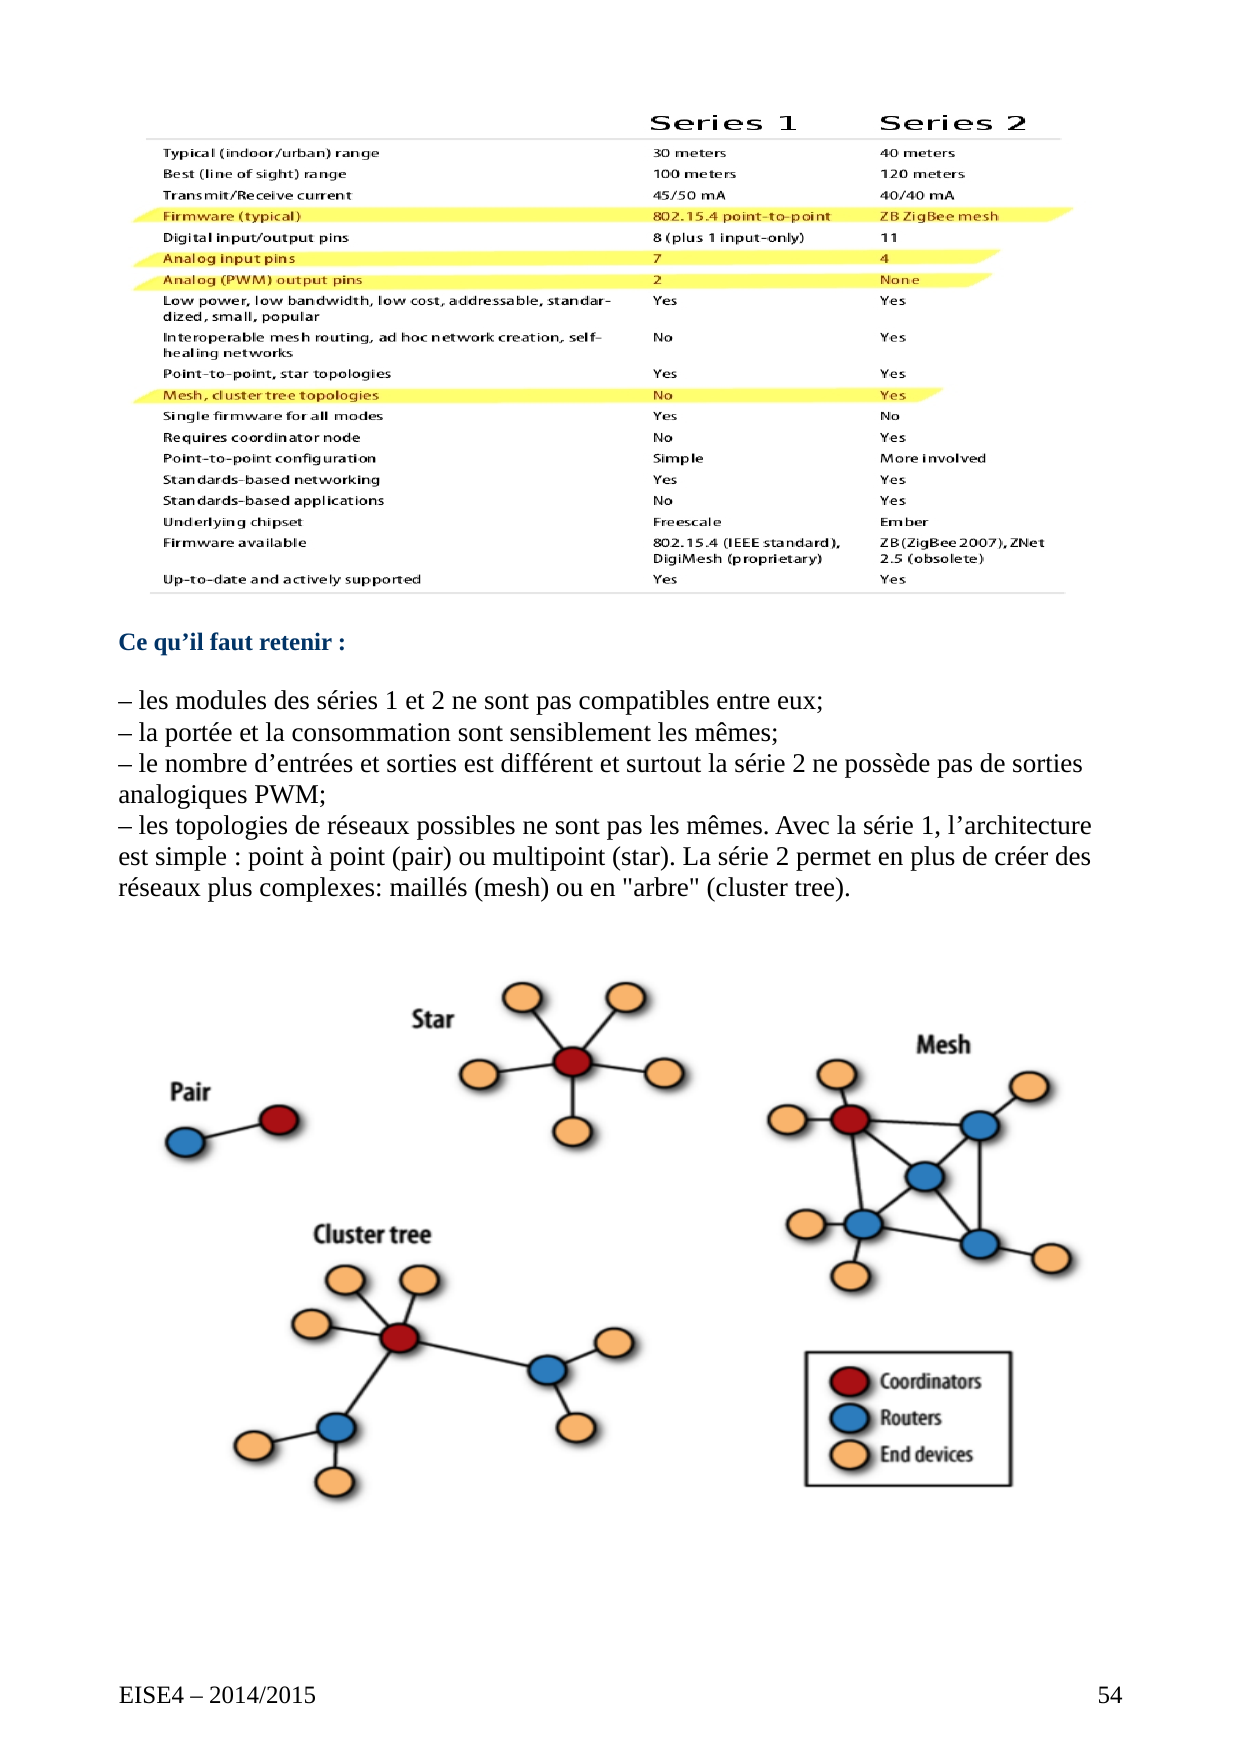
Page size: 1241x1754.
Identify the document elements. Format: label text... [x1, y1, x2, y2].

text Ce qu’il faut retenir : [118, 627, 1122, 656]
text – le nombre d’entrées et sorties est différent et surtout la série 2 ne possède pas de sorties analogiques PWM; [118, 747, 1122, 809]
text – la portée et la consommation sont sensiblement les mêmes; [118, 716, 1122, 747]
text – les modules des séries 1 et 2 ne sont pas compatibles entre eux; [118, 684, 1122, 716]
picture [132, 964, 1108, 1516]
text – les topologies de réseaux possibles ne sont pas les mêmes. Avec la série 1, l’architecture est simple : point à point (pair) ou multipoint (star). La série 2 permet en plus de créer des réseaux plus complexes: maillés (mesh) ou en "arbre" (cluster tree). [118, 809, 1122, 902]
picture [107, 109, 1106, 599]
